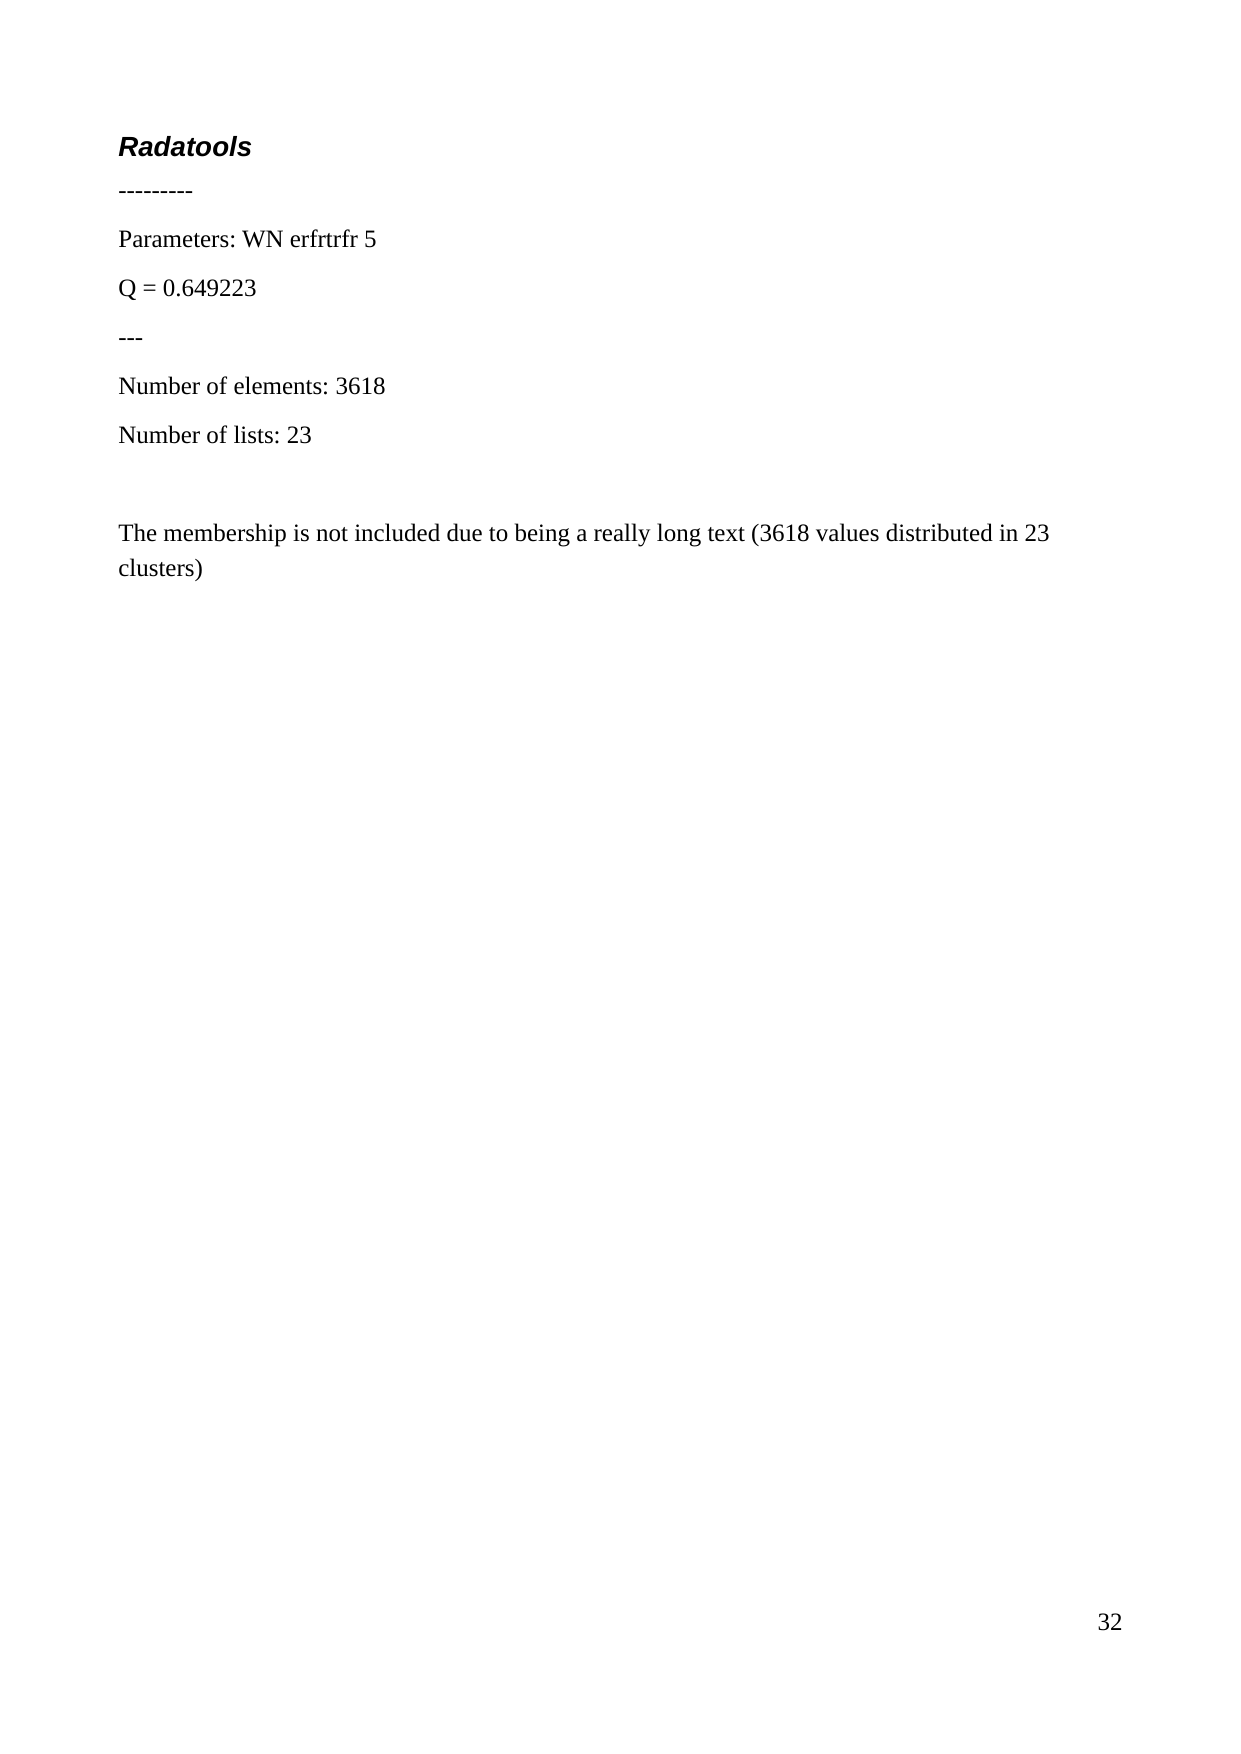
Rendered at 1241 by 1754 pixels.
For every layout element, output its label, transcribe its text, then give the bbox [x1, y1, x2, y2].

text --------- [118, 175, 1122, 204]
text Q = 0.649223 [118, 273, 1122, 302]
text Parameters: WN erfrtrfr 5 [118, 224, 1122, 253]
text Number of elements: 3618 [118, 371, 1122, 400]
text Number of lists: 23 [118, 420, 1122, 449]
subtitle Radatools [118, 131, 1122, 162]
text The membership is not included due to being a really long text (3618 values distributed in 23 clusters) [118, 518, 1122, 582]
text --- [118, 322, 1122, 351]
